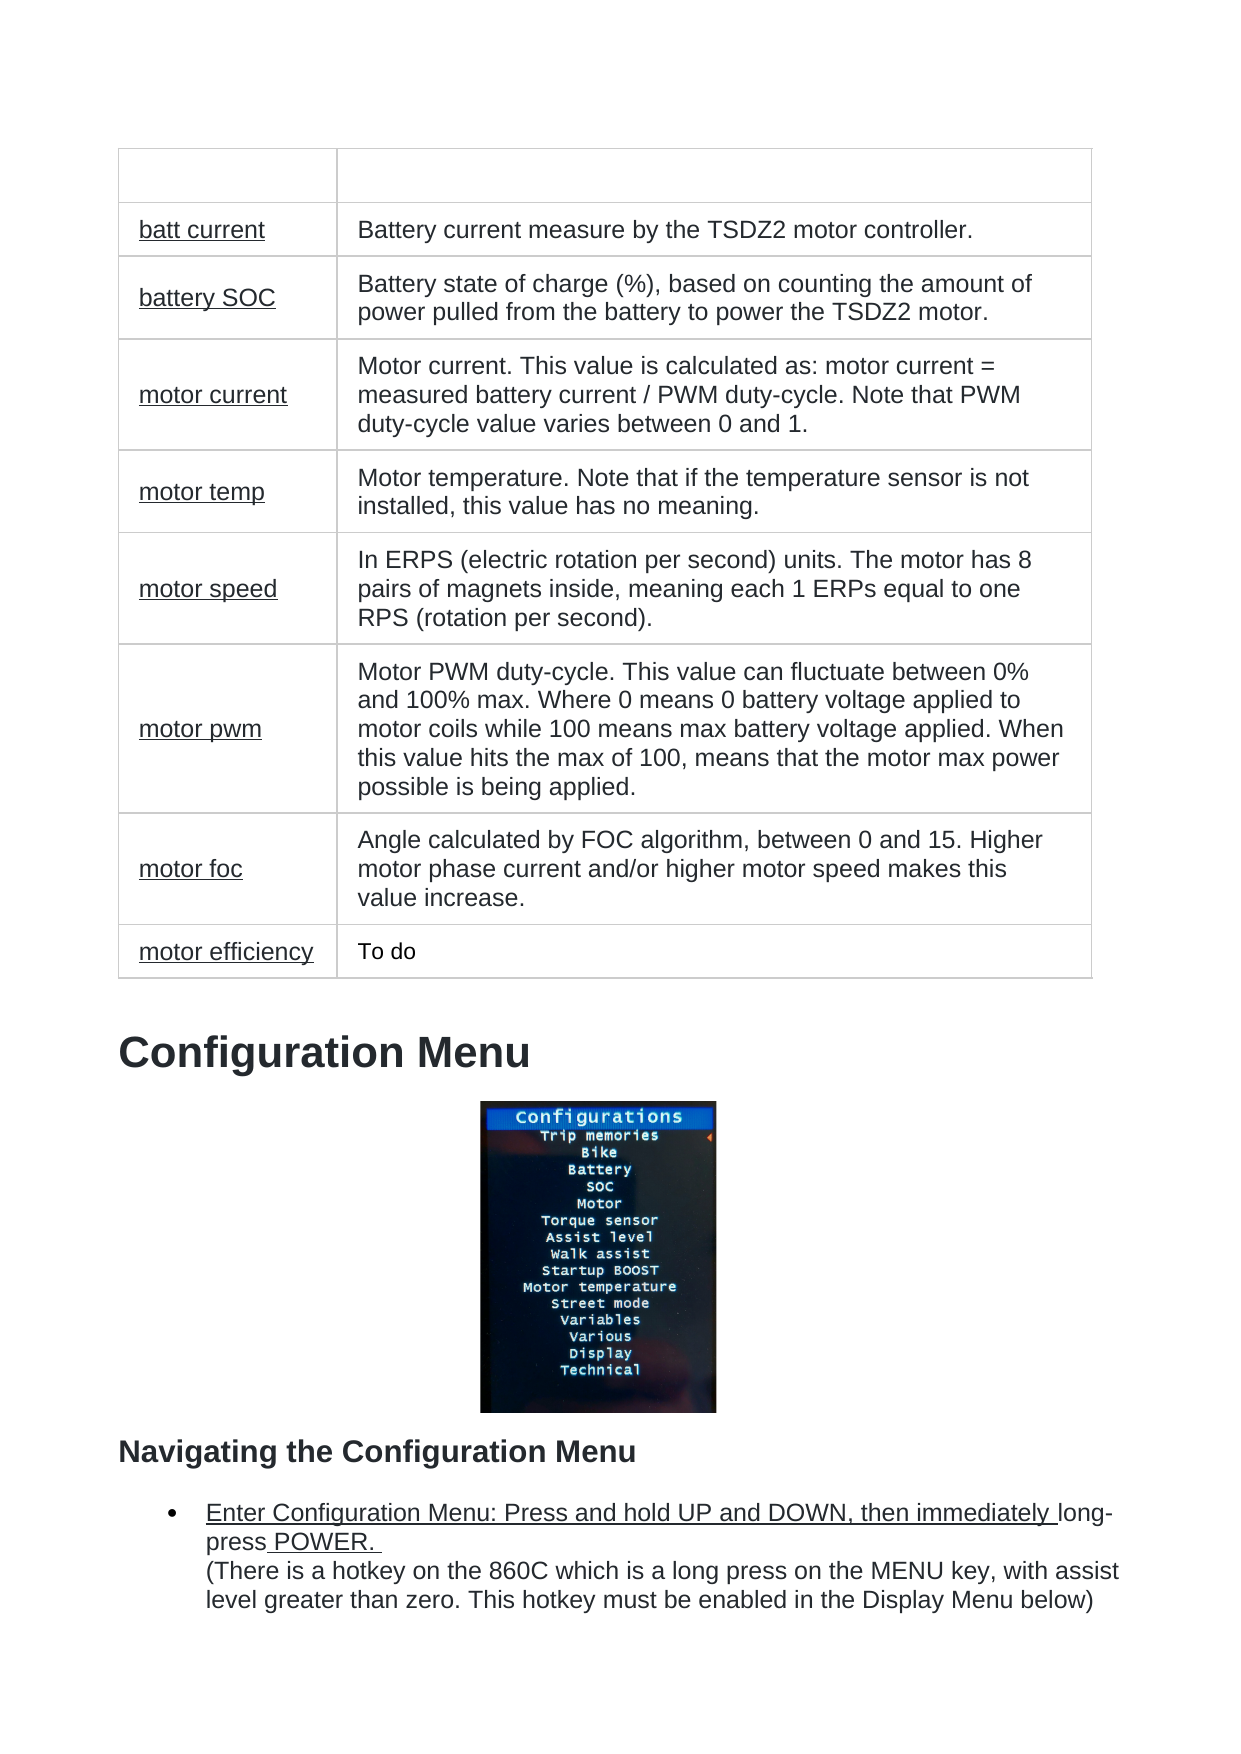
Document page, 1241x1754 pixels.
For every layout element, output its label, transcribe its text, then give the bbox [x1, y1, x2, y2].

list Enter Configuration Menu: Press and hold UP and DOWN, then immediately long-press POWER. (There is a hotkey on the 860C which is a long press on the MENU key, with assist level greater than zero. This hotkey must be enabled in the Display Menu below) [168, 1498, 1122, 1613]
table_cell motor speed [119, 533, 336, 643]
text Navigating the Configuration Menu [118, 1433, 1122, 1469]
table_cell battery SOC [119, 257, 336, 338]
table_cell To do [338, 925, 1091, 977]
table_cell Angle calculated by FOC algorithm, between 0 and 15. Higher motor phase current and/or higher motor speed makes this value increase. [338, 814, 1091, 923]
table_cell motor current [119, 340, 336, 449]
table_cell motor temp [119, 451, 336, 532]
table_cell batt current [119, 203, 336, 255]
table_cell Motor temperature. Note that if the temperature sensor is not installed, this value has no meaning. [338, 451, 1091, 532]
table_cell motor efficiency [119, 925, 336, 977]
table_cell motor pwm [119, 645, 336, 812]
text Configuration Menu [118, 1026, 1122, 1076]
table_cell Battery current measure by the TSDZ2 motor controller. [338, 203, 1091, 255]
picture [480, 1101, 717, 1413]
table_cell Motor current. This value is calculated as: motor current = measured battery current / PWM duty-cycle. Note that PWM duty-cycle value varies between 0 and 1. [338, 340, 1091, 449]
table_cell In ERPS (electric rotation per second) units. The motor has 8 pairs of magnets inside, meaning each 1 ERPs equal to one RPS (rotation per second). [338, 533, 1091, 643]
table_cell [338, 149, 1091, 201]
table_cell Battery state of charge (%), based on counting the amount of power pulled from the battery to power the TSDZ2 motor. [338, 257, 1091, 338]
table_cell [119, 149, 336, 201]
table_cell motor foc [119, 814, 336, 923]
table_cell Motor PWM duty-cycle. This value can fluctuate between 0% and 100% max. Where 0 means 0 battery voltage applied to motor coils while 100 means max battery voltage applied. When this value hits the max of 100, means that the motor max power possible is being applied. [338, 645, 1091, 812]
